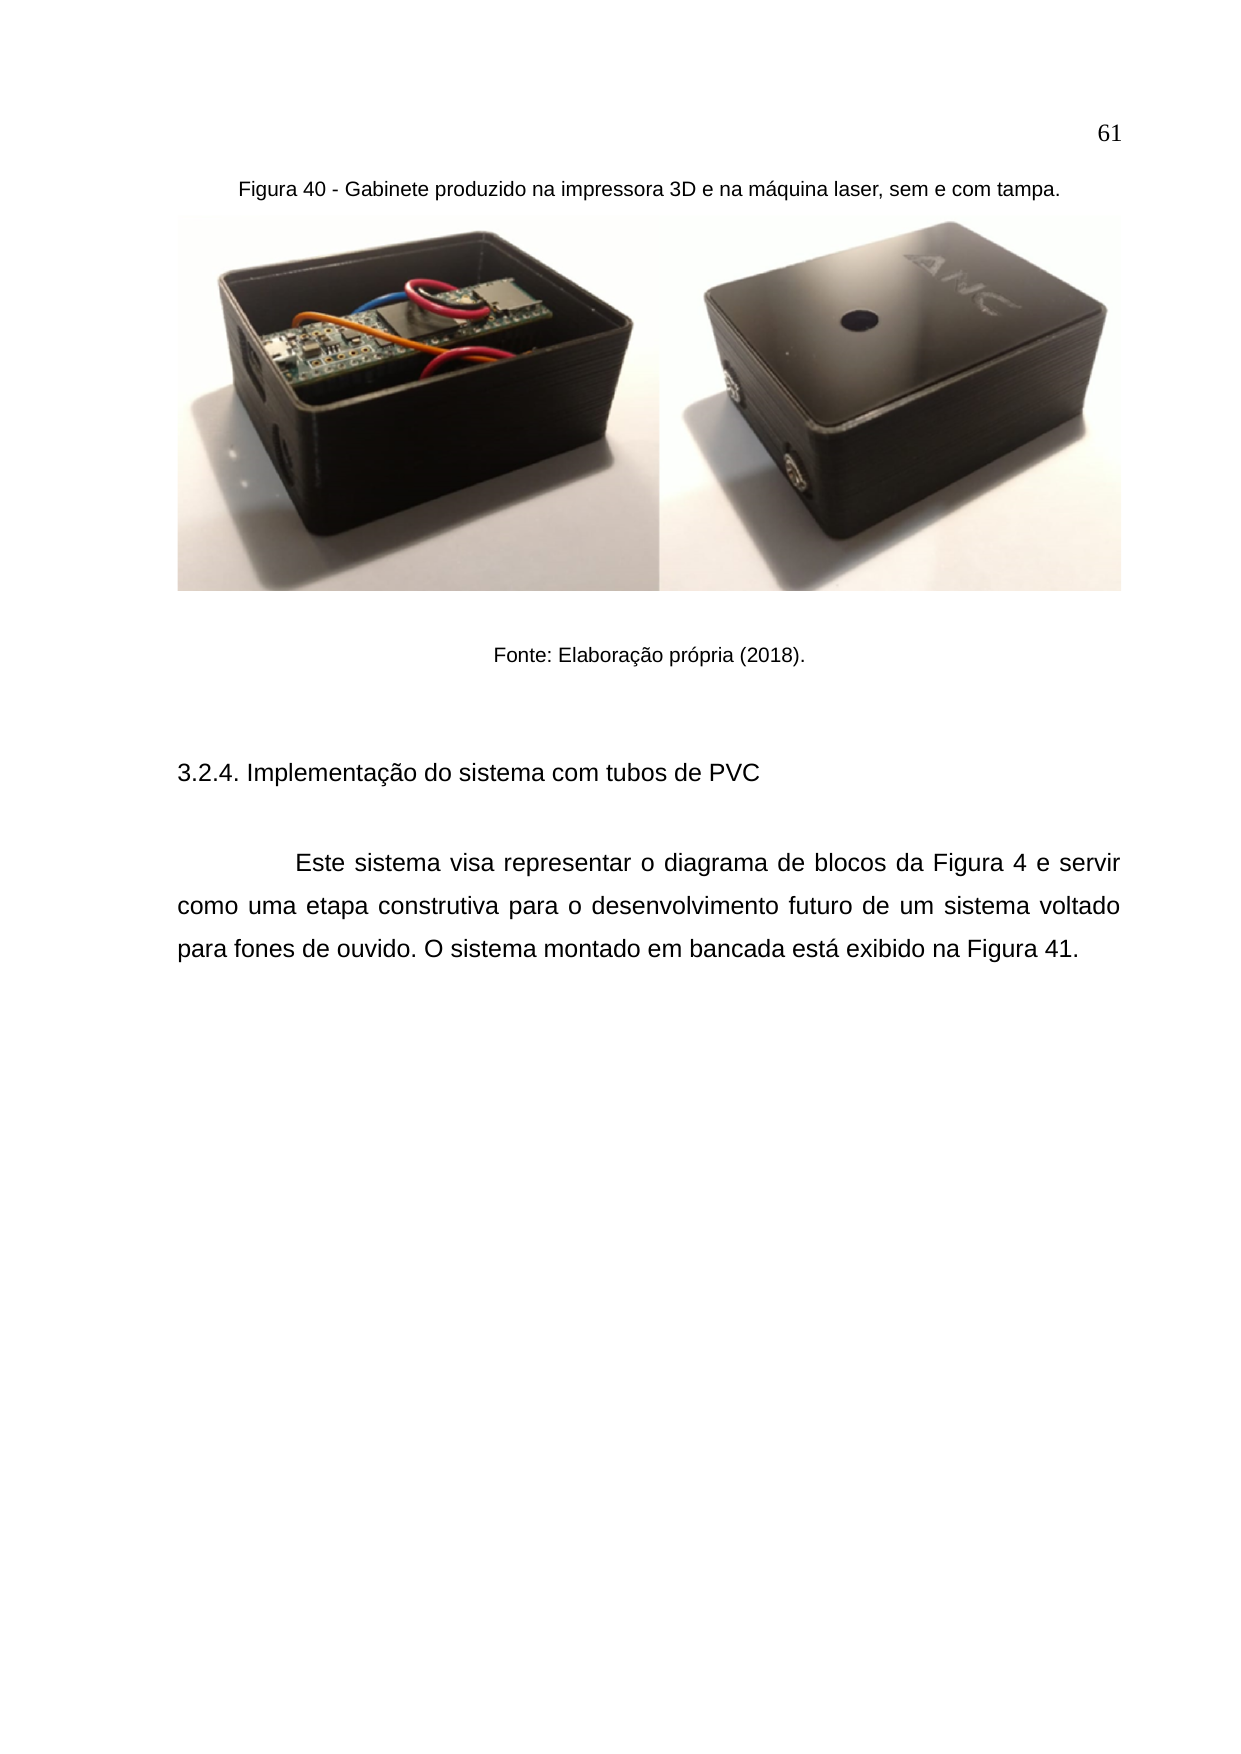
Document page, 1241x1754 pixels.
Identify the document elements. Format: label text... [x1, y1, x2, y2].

picture [177, 201, 1122, 591]
table_header Gabinete produzido na impressora 3D e na máquina laser, sem e com tampa. [177, 177, 1122, 201]
table_cell Fonte: Elaboração própria (2018). [177, 631, 1122, 726]
text Este sistema visa representar o diagrama de blocos da Figura 4 e servir como uma etapa construtiva para o desenvolvimento futuro de um sistema voltado para fones de ouvido. O sistema montado em bancada está exibido na Figura 41. [177, 848, 1122, 963]
table_cell [177, 591, 1122, 631]
subtitle 3.2.4. Implementação do sistema com tubos de PVC [177, 758, 1122, 787]
